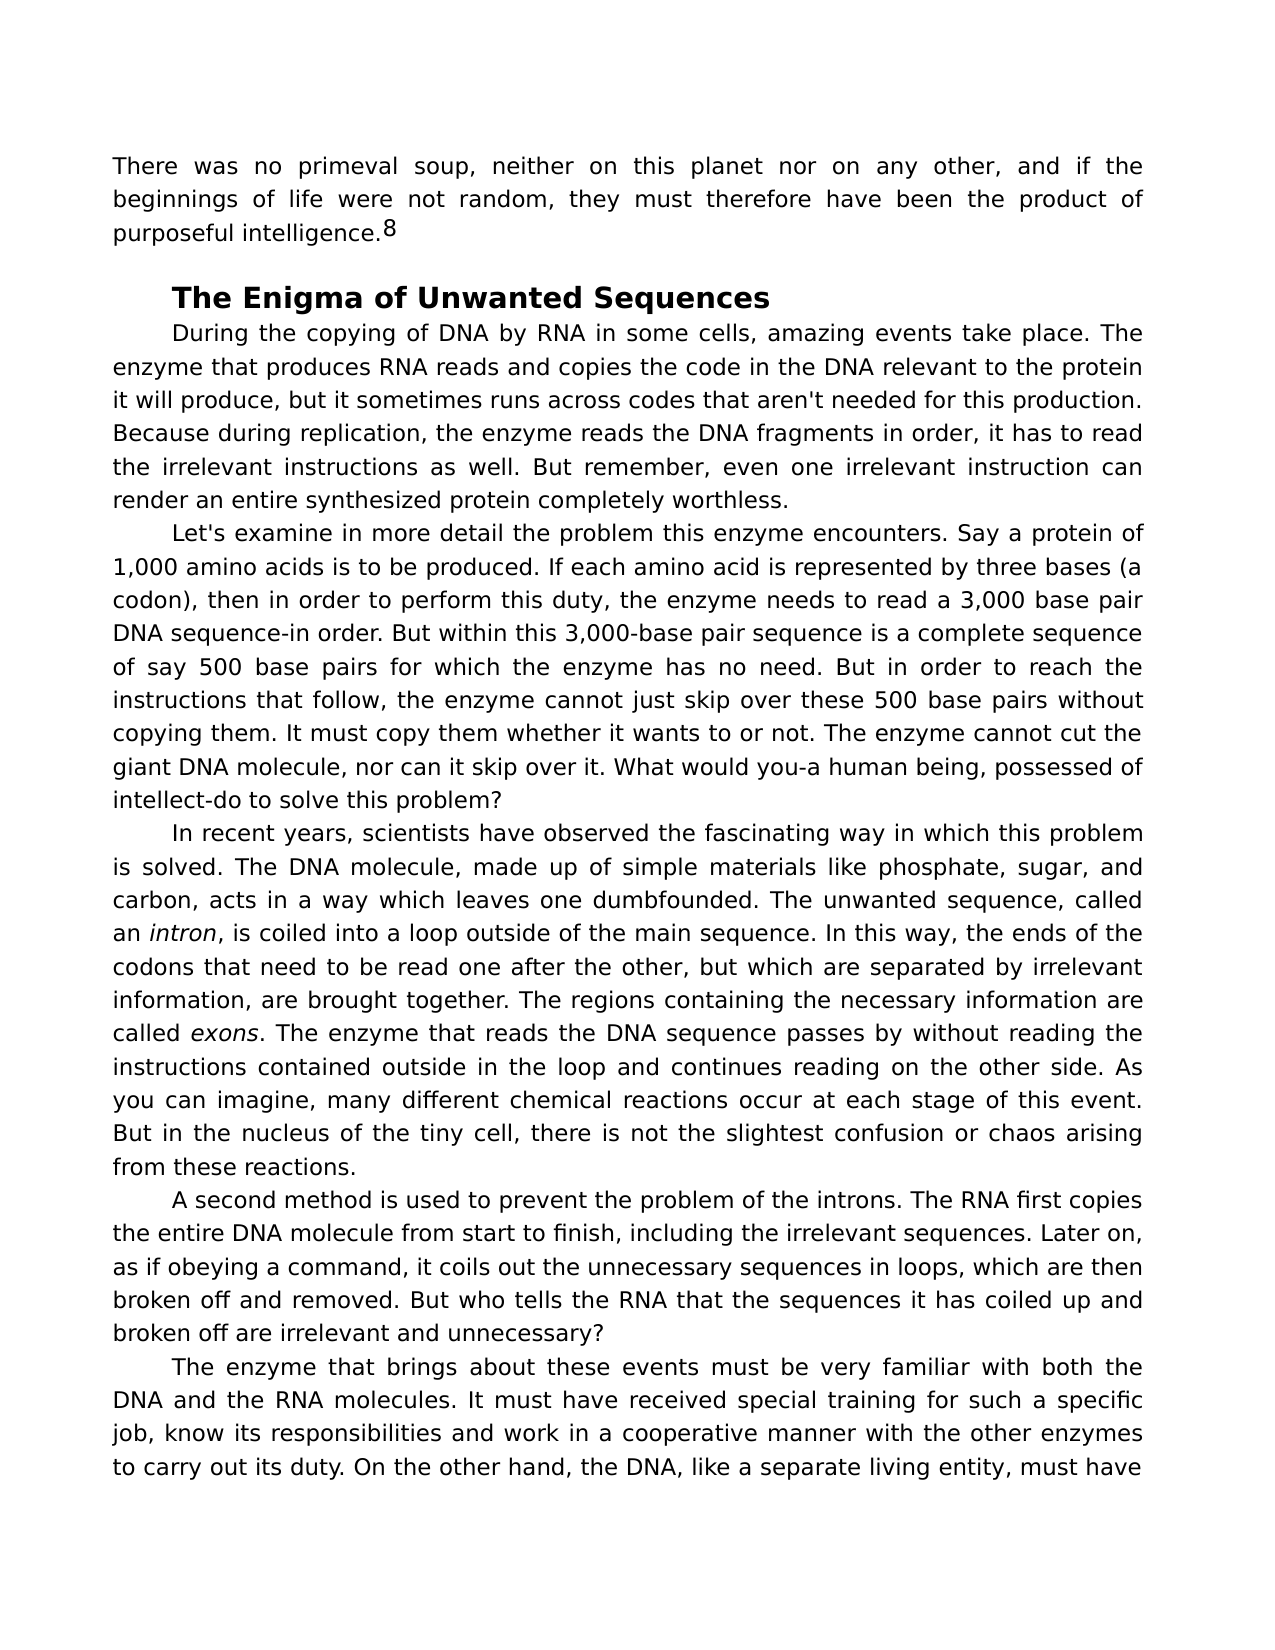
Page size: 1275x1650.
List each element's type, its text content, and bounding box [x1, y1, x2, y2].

text Let's examine in more detail the problem this enzyme encounters. Say a protein of 1,000 amino acids is to be produced. If each amino acid is represented by three bases (a codon), then in order to perform this duty, the enzyme needs to read a 3,000 base pair DNA sequence-in order. But within this 3,000-base pair sequence is a complete sequence of say 500 base pairs for which the enzyme has no need. But in order to reach the instructions that follow, the enzyme cannot just skip over these 500 base pairs without copying them. It must copy them whether it wants to or not. The enzyme cannot cut the giant DNA molecule, nor can it skip over it. What would you-a human being, possessed of intellect-do to solve this problem? [112, 515, 1145, 815]
text In recent years, scientists have observed the fascinating way in which this problem is solved. The DNA molecule, made up of simple materials like phosphate, sugar, and carbon, acts in a way which leaves one dumbfounded. The unwanted sequence, called an intron, is coiled into a loop outside of the main sequence. In this way, the ends of the codons that need to be read one after the other, but which are separated by irrelevant information, are brought together. The regions containing the necessary information are called exons. The enzyme that reads the DNA sequence passes by without reading the instructions contained outside in the loop and continues reading on the other side. As you can imagine, many different chemical reactions occur at each stage of this event. But in the nucleus of the tiny cell, there is not the slightest confusion or chaos arising from these reactions. [112, 815, 1145, 1182]
text During the copying of DNA by RNA in some cells, amazing events take place. The enzyme that produces RNA reads and copies the code in the DNA relevant to the protein it will produce, but it sometimes runs across codes that aren't needed for this production. Because during replication, the enzyme reads the DNA fragments in order, it has to read the irrelevant instructions as well. But remember, even one irrelevant instruction can render an entire synthesized protein completely worthless. [112, 315, 1145, 515]
text A second method is used to prevent the problem of the introns. The RNA first copies the entire DNA molecule from start to finish, including the irrelevant sequences. Later on, as if obeying a command, it coils out the unnecessary sequences in loops, which are then broken off and removed. But who tells the RNA that the sequences it has coiled up and broken off are irrelevant and unnecessary? [112, 1182, 1145, 1348]
text The enzyme that brings about these events must be very familiar with both the DNA and the RNA molecules. It must have received special training for such a specific job, know its responsibilities and work in a cooperative manner with the other enzymes to carry out its duty. On the other hand, the DNA, like a separate living entity, must have [112, 1348, 1145, 1482]
text The Enigma of Unwanted Sequences [112, 281, 1145, 315]
text There was no primeval soup, neither on this planet nor on any other, and if the beginnings of life were not random, they must therefore have been the product of purposeful intelligence.8 [112, 148, 1145, 248]
